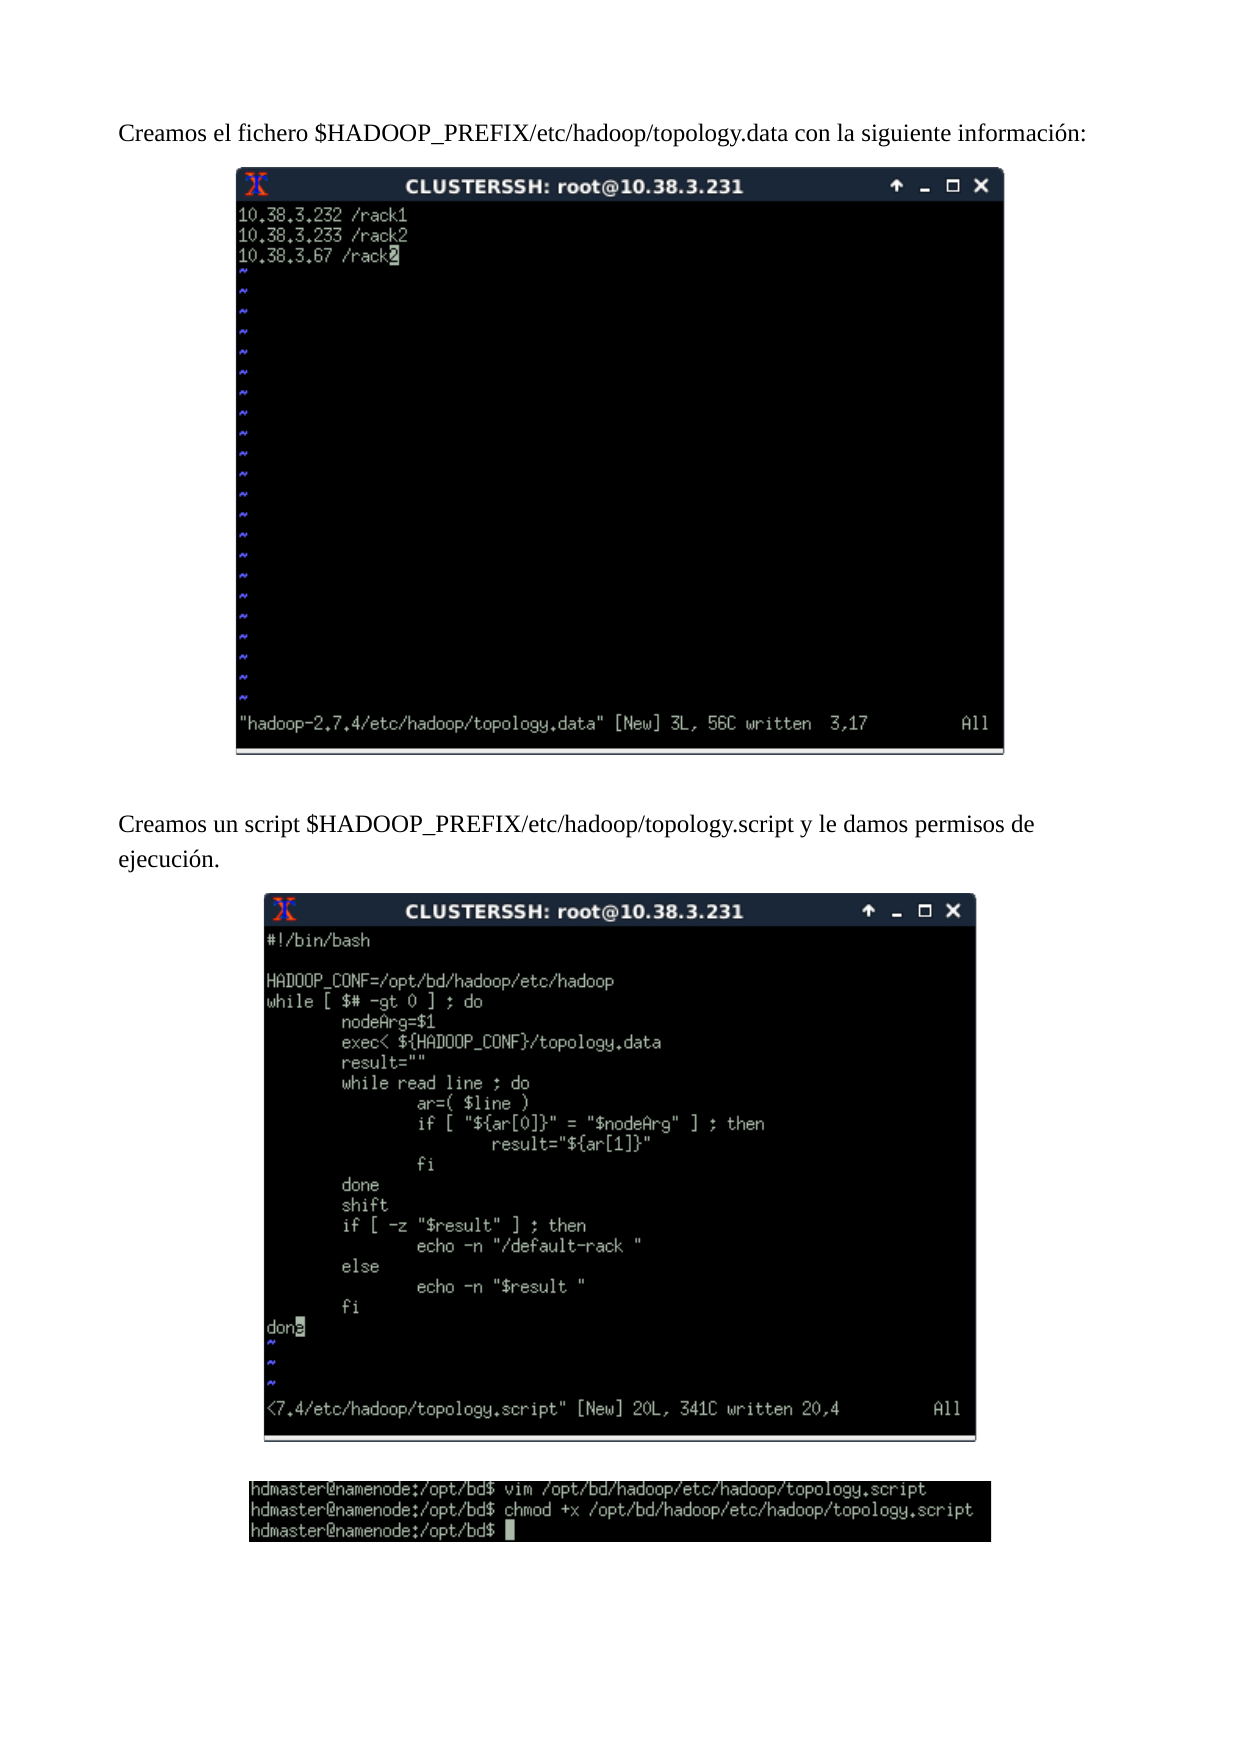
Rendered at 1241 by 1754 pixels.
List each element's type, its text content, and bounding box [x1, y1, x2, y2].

picture [235, 167, 1005, 755]
picture [249, 1481, 992, 1542]
picture [263, 893, 977, 1442]
text Creamos el fichero $HADOOP_PREFIX/etc/hadoop/topology.data con la siguiente información: [118, 118, 1122, 147]
text Creamos un script $HADOOP_PREFIX/etc/hadoop/topology.script y le damos permisos de ejecución. [118, 809, 1122, 873]
